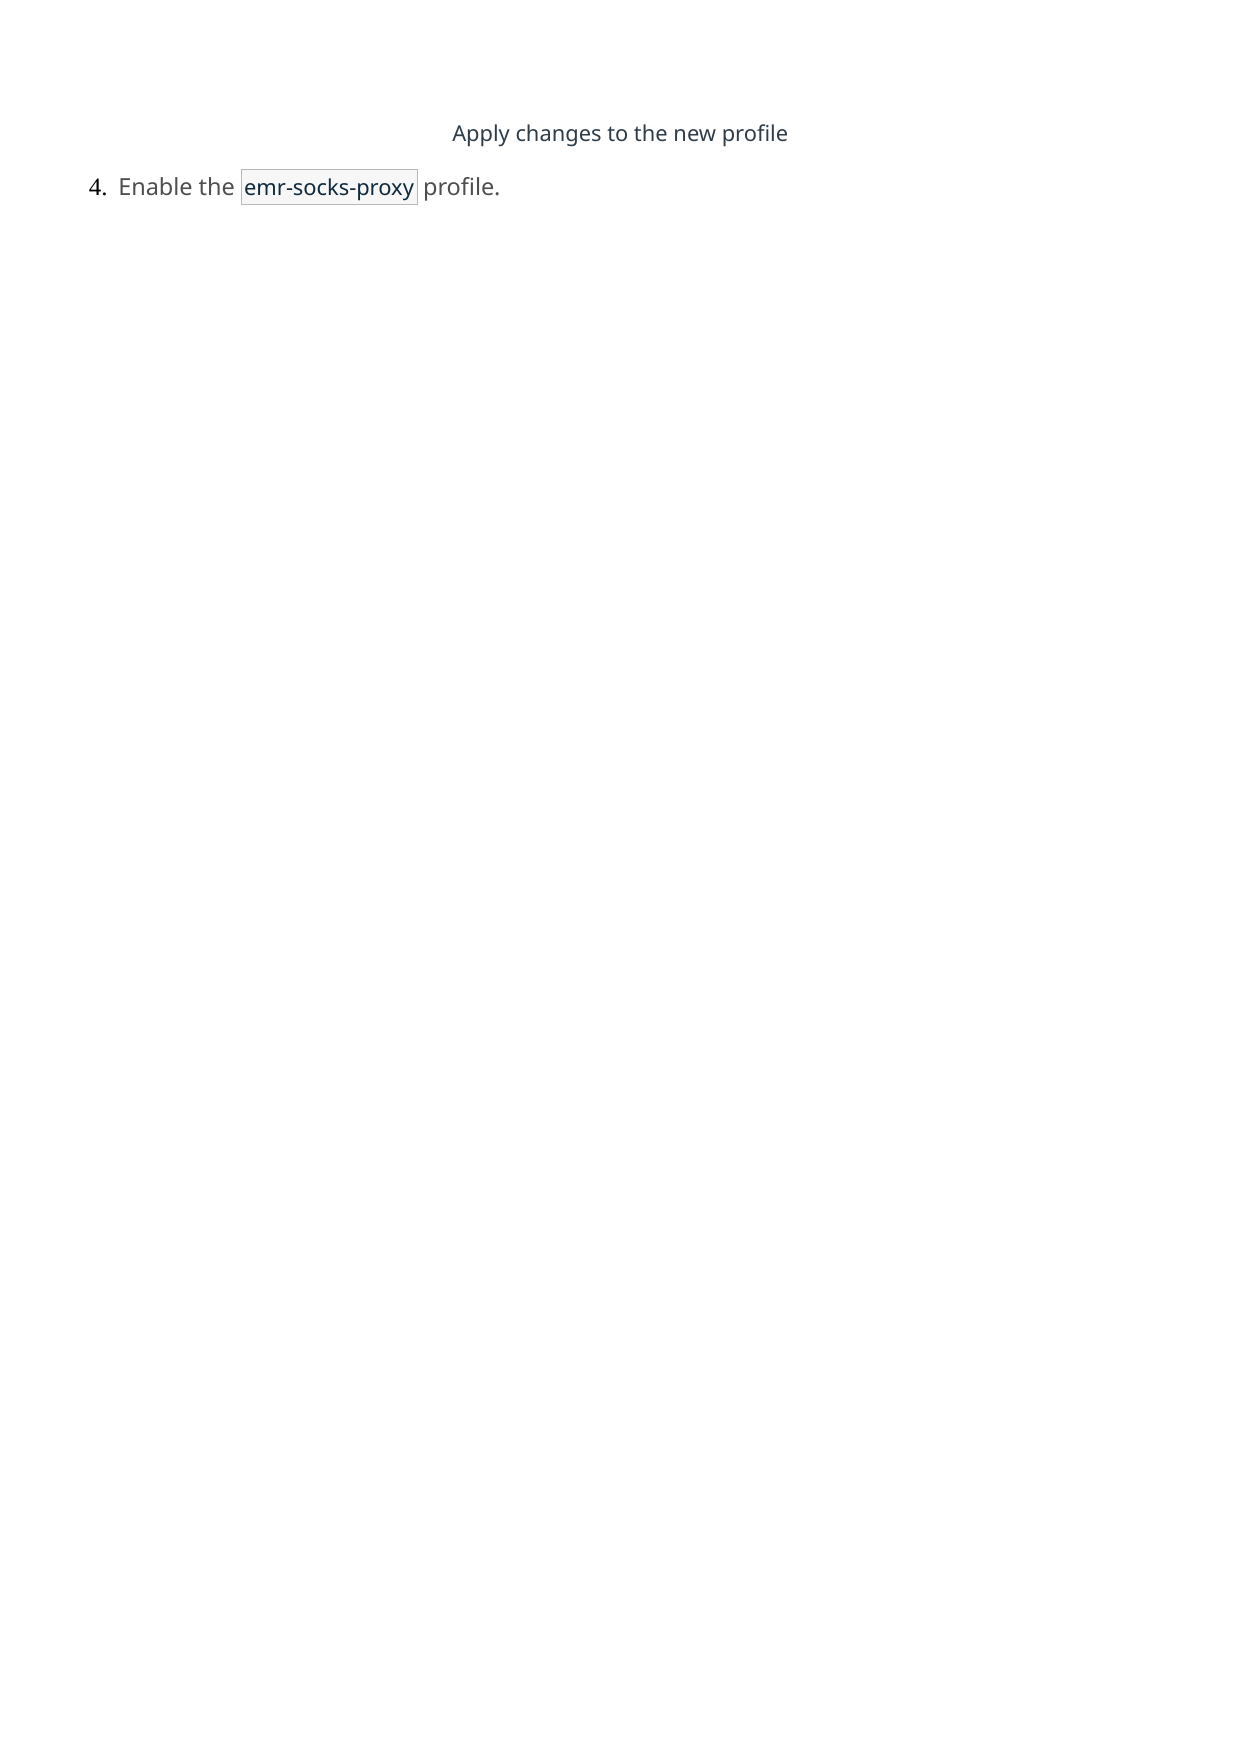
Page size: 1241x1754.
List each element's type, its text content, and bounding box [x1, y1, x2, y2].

list Enable the [118, 169, 241, 204]
text Apply changes to the new profile [118, 118, 1122, 148]
list profile. [418, 169, 1122, 204]
list emr-socks-proxy [242, 170, 417, 204]
